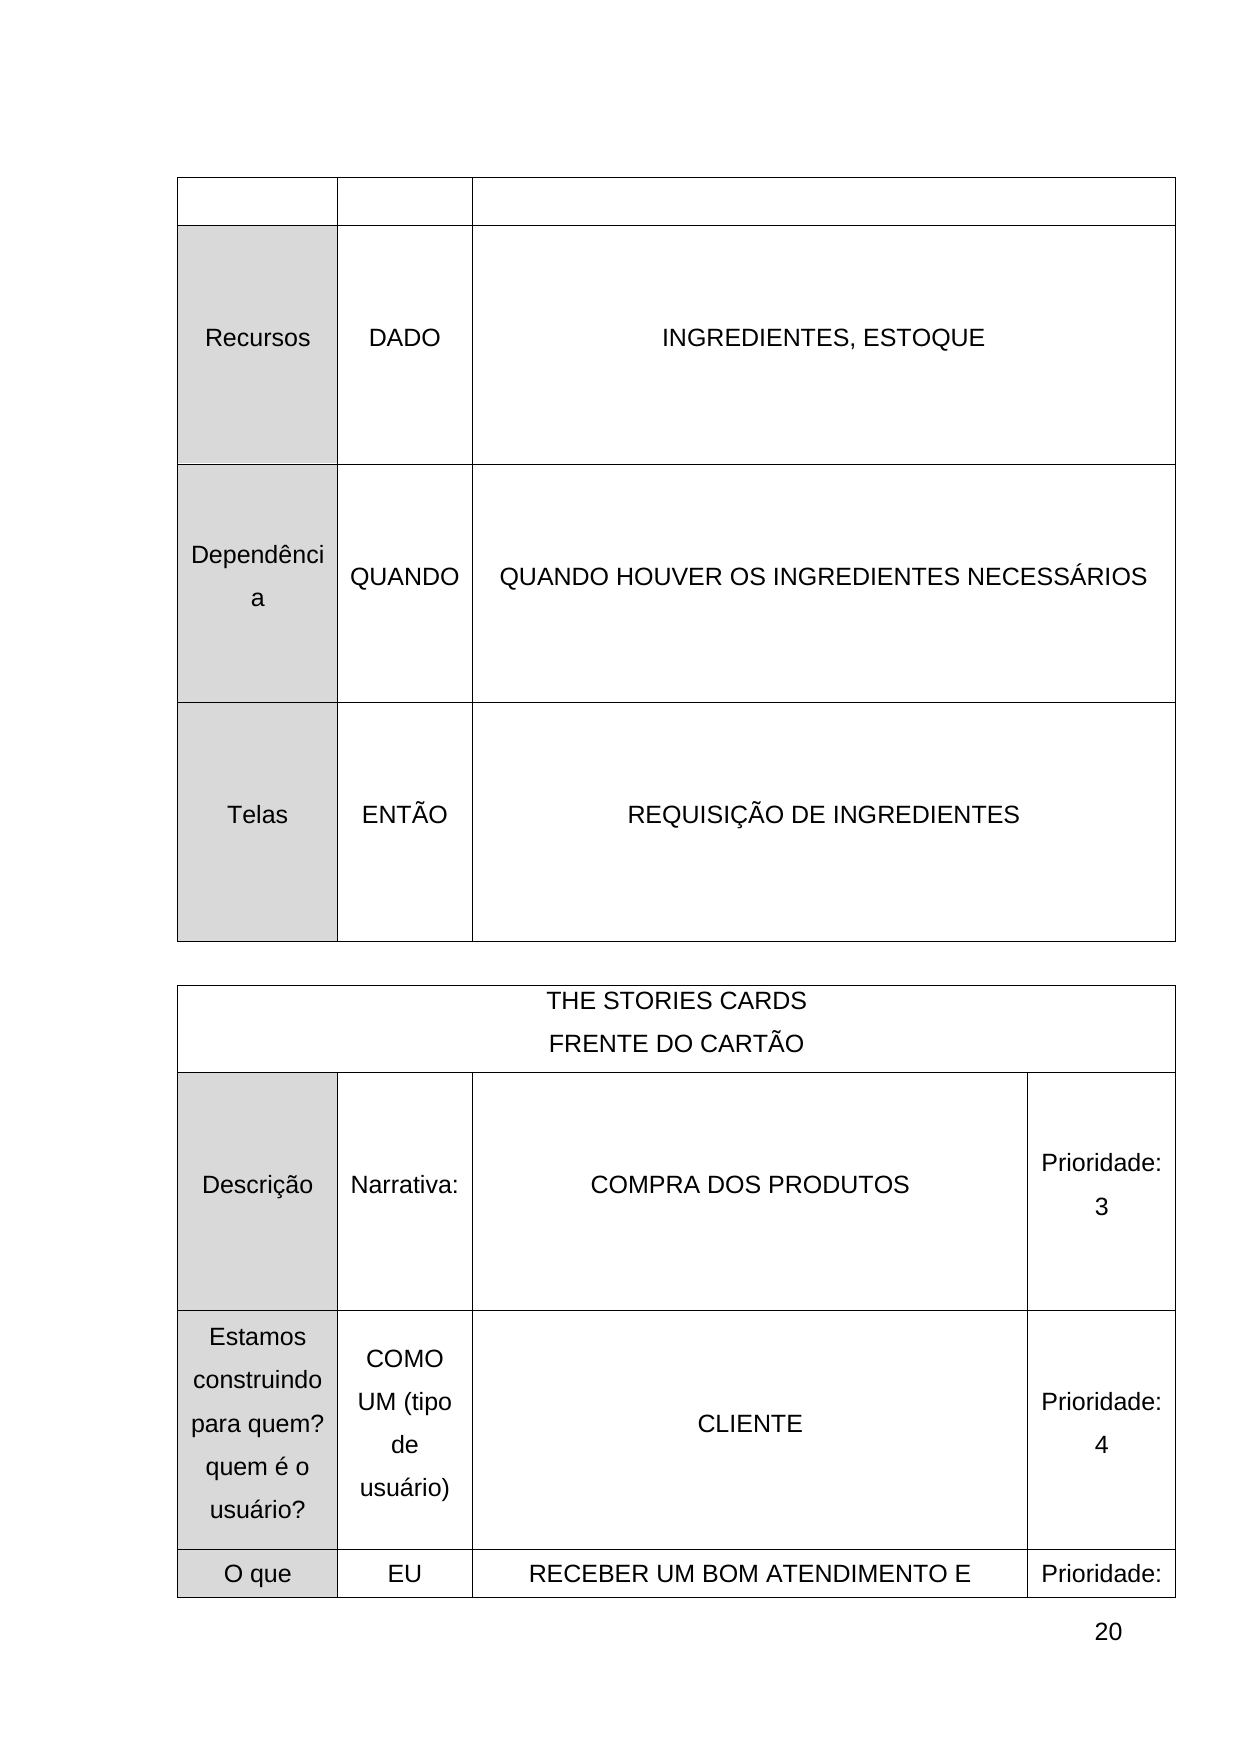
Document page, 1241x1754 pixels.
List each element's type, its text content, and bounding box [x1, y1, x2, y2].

table_cell [1176, 1454, 1190, 1501]
table_cell [1176, 1310, 1190, 1358]
table_cell [1176, 511, 1190, 559]
table_header THE STORIES CARDS [178, 986, 1175, 1029]
table_cell O que [178, 1550, 337, 1597]
table_cell [1176, 225, 1190, 273]
table_cell [1176, 177, 1190, 225]
table_cell [1176, 416, 1190, 463]
table_cell COMPRA DOS PRODUTOS [473, 1073, 1027, 1310]
table_cell [1176, 702, 1190, 750]
table_cell Descrição [178, 1073, 337, 1310]
table_cell ENTÃO [338, 703, 472, 941]
table_cell FRENTE DO CARTÃO [178, 1029, 1175, 1072]
table_cell Prioridade:4 [1028, 1311, 1175, 1549]
table_cell [1176, 1406, 1190, 1453]
table_cell [1176, 1072, 1190, 1119]
table_cell DADO [338, 226, 472, 463]
table_cell QUANDO HOUVER OS INGREDIENTES NECESSÁRIOS [473, 465, 1175, 702]
table_cell [1176, 1215, 1190, 1263]
table_cell Recursos [178, 226, 337, 463]
table_cell [1176, 750, 1190, 797]
table_cell INGREDIENTES, ESTOQUE [473, 226, 1175, 463]
table_cell [1176, 273, 1190, 320]
table_cell [1176, 607, 1190, 654]
table_cell Telas [178, 703, 337, 941]
table_cell [1176, 1549, 1190, 1597]
table_cell [1176, 654, 1190, 702]
table_cell [1176, 893, 1190, 941]
table_cell [1176, 464, 1190, 511]
table_cell [1176, 368, 1190, 416]
table_cell RECEBER UM BOM ATENDIMENTO E [473, 1550, 1027, 1597]
table_cell [1176, 1167, 1190, 1215]
table_cell [1176, 1358, 1190, 1406]
table_cell [1176, 845, 1190, 893]
table_cell [1176, 1263, 1190, 1310]
table_header [1176, 985, 1190, 1029]
table_cell REQUISIÇÃO DE INGREDIENTES [473, 703, 1175, 941]
table_cell [1176, 1029, 1190, 1072]
table_cell Estamos construindo para quem? quem é o usuário? [178, 1311, 337, 1549]
table_cell [1176, 320, 1190, 368]
table_cell [1176, 798, 1190, 845]
table_cell QUANDO [338, 465, 472, 702]
table_cell Narrativa: [338, 1073, 472, 1310]
table_cell Prioridade:3 [1028, 1073, 1175, 1310]
table_cell CLIENTE [473, 1311, 1027, 1549]
table_cell [1176, 1501, 1190, 1549]
table_cell [1176, 559, 1190, 607]
table_cell EU [338, 1550, 472, 1597]
table_cell Dependência [178, 465, 337, 702]
table_cell [1176, 1120, 1190, 1167]
table_cell COMO UM (tipo de usuário) [338, 1311, 472, 1549]
table_cell Prioridade: [1028, 1550, 1175, 1597]
